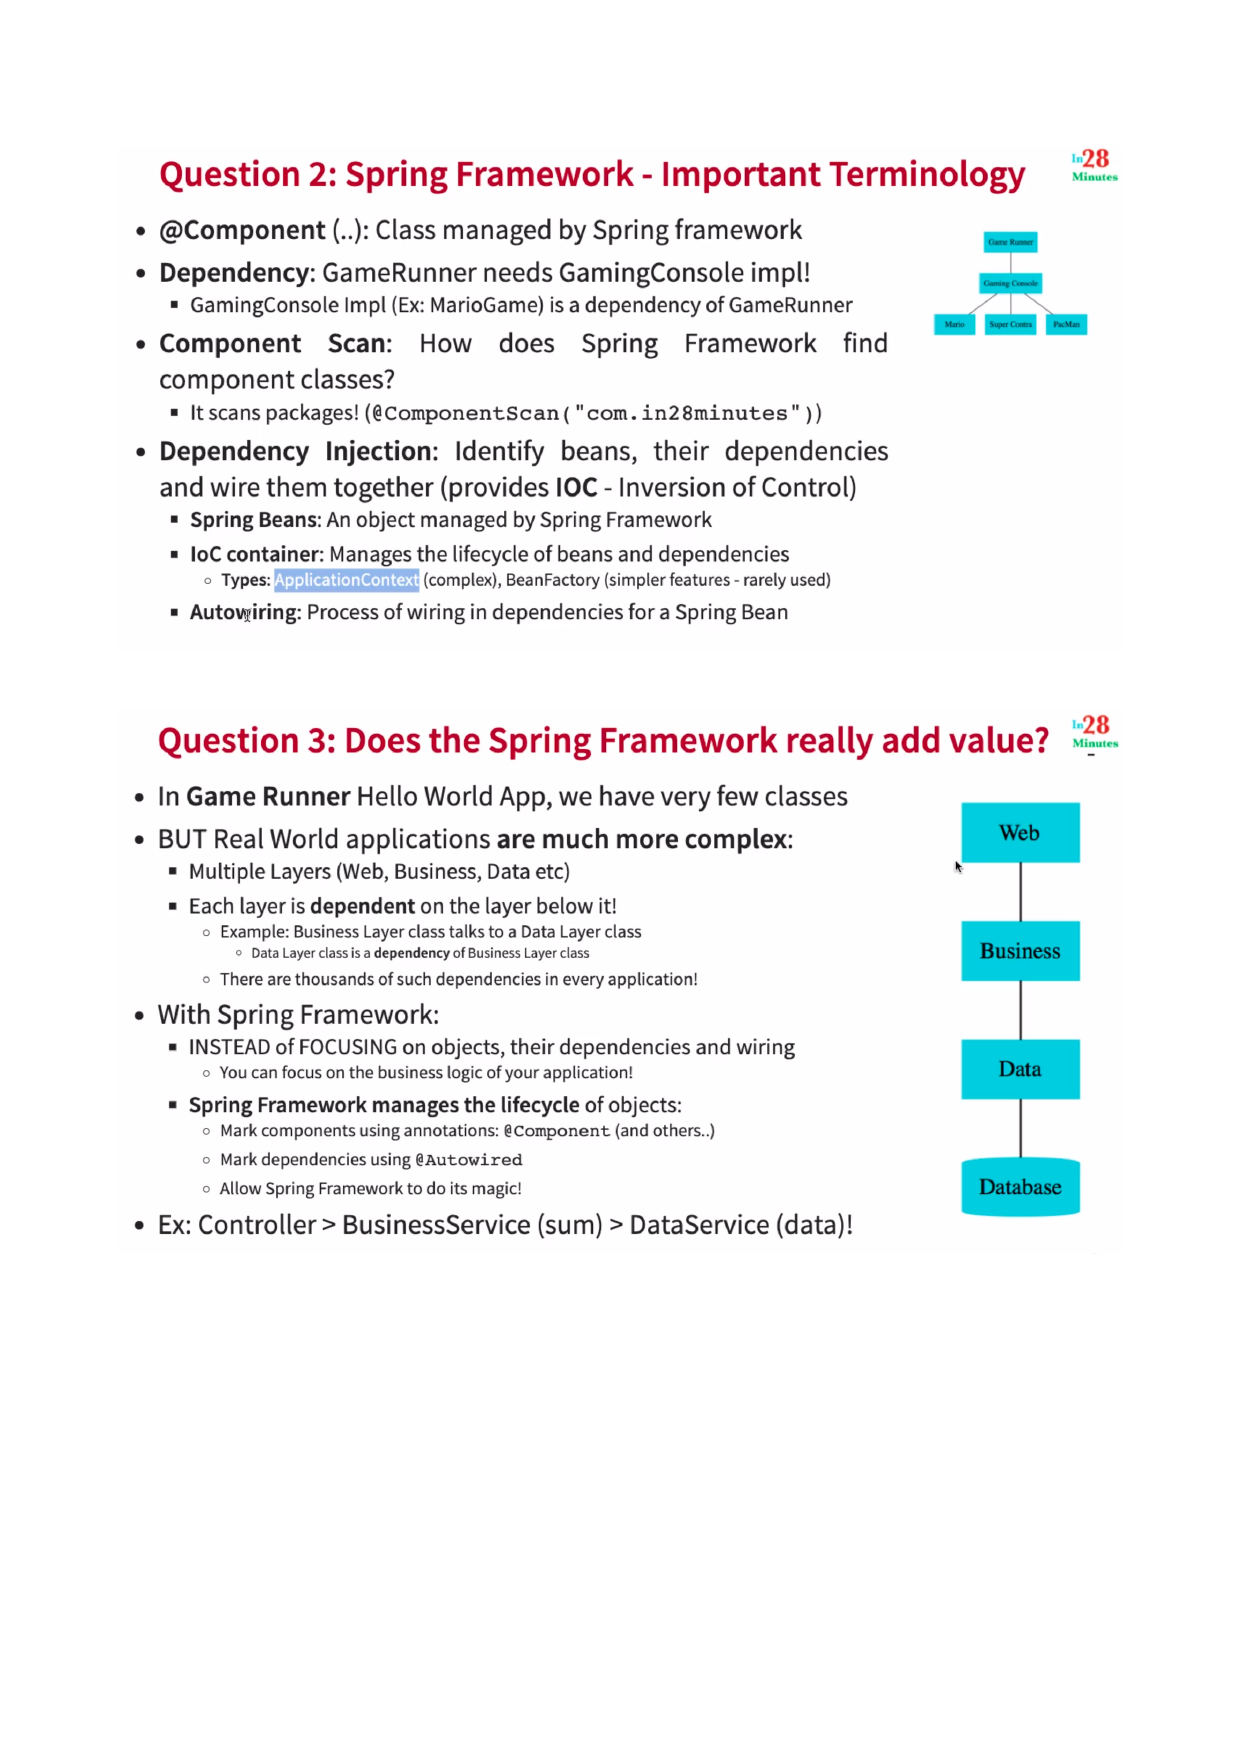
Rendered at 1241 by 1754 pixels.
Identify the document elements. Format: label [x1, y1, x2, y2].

picture [118, 146, 1123, 651]
picture [118, 708, 1123, 1254]
